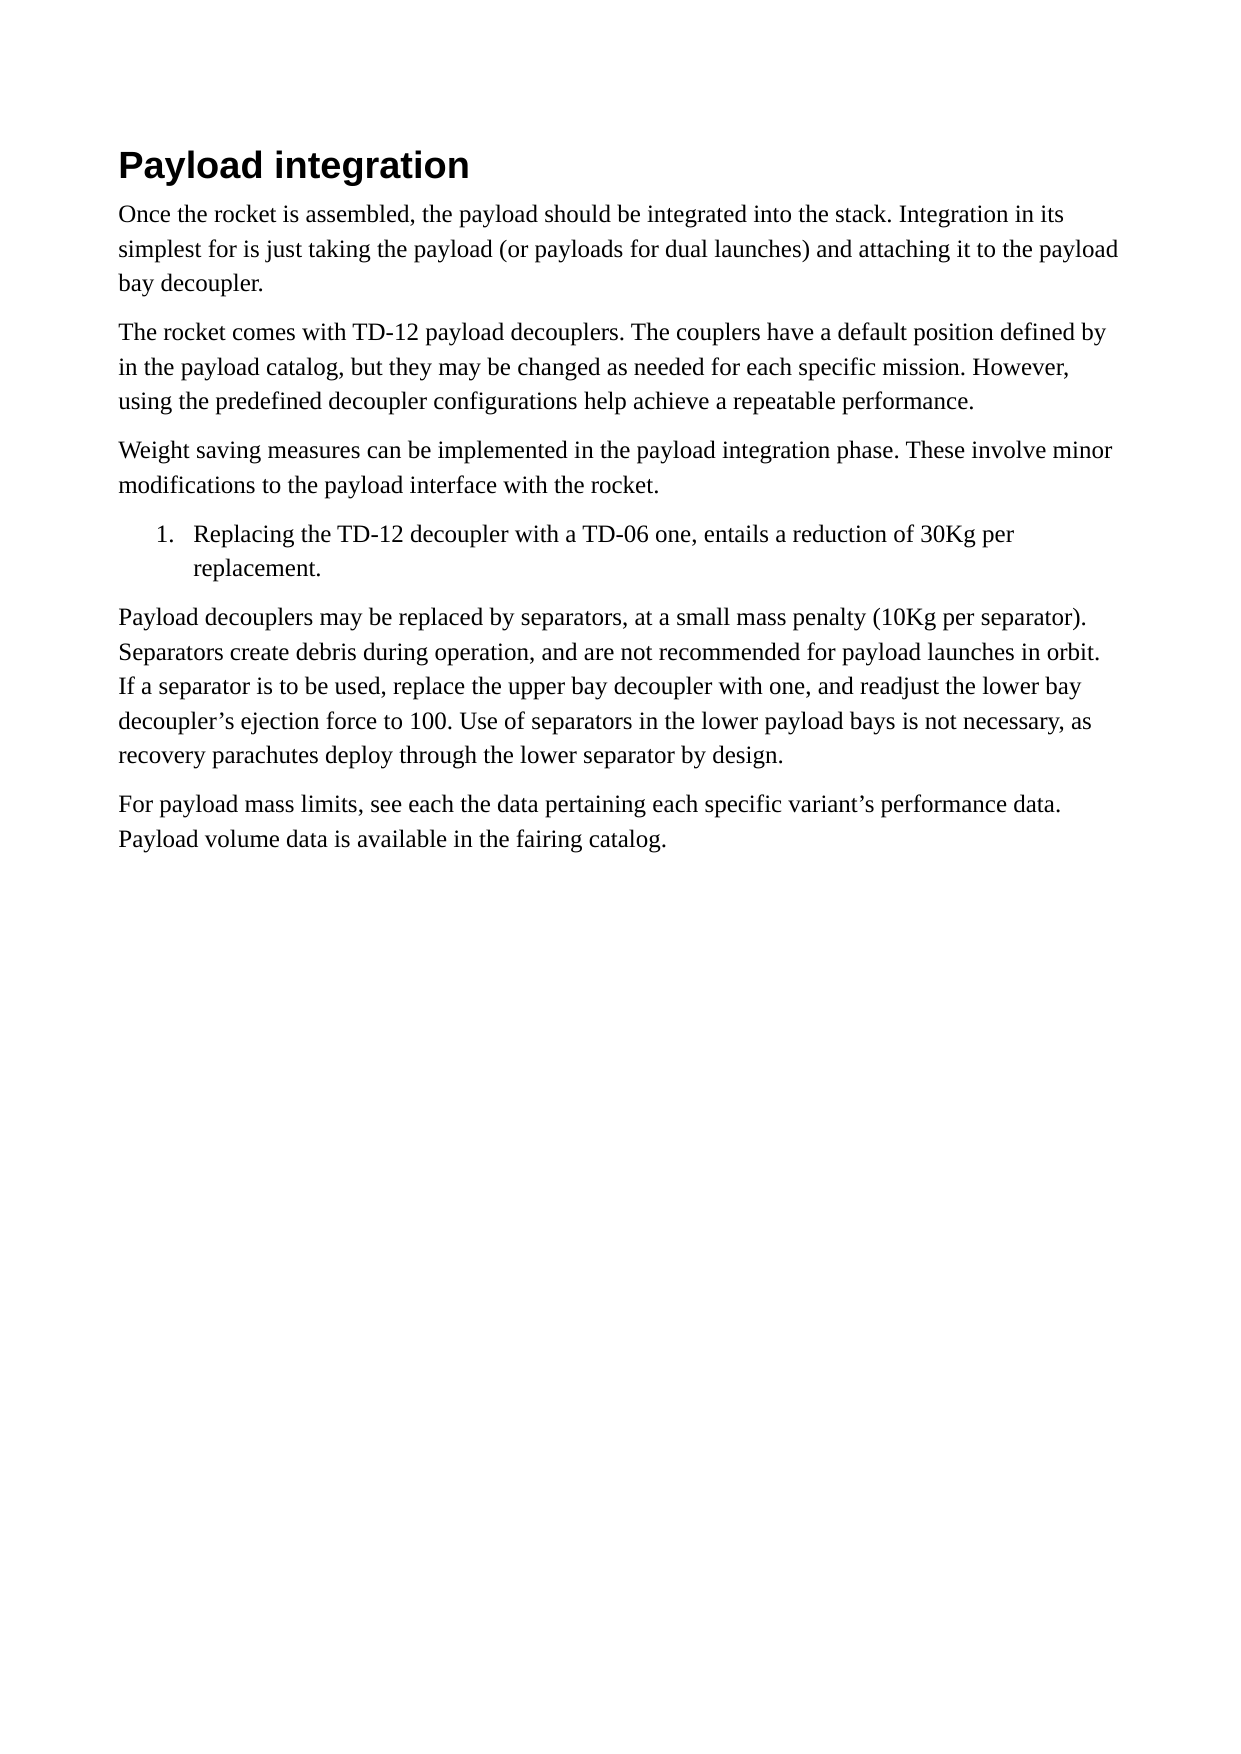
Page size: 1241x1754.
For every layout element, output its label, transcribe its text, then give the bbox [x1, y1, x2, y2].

text For payload mass limits, see each the data pertaining each specific variant’s performance data. Payload volume data is available in the fairing catalog. [118, 789, 1122, 853]
text Once the rocket is assembled, the payload should be integrated into the stack. Integration in its simplest for is just taking the payload (or payloads for dual launches) and attaching it to the payload bay decoupler. [118, 199, 1122, 297]
subtitle Payload integration [118, 143, 1122, 187]
text The rocket comes with TD-12 payload decouplers. The couplers have a default position defined by in the payload catalog, but they may be changed as needed for each specific mission. However, using the predefined decoupler configurations help achieve a repeatable performance. [118, 317, 1122, 415]
text Weight saving measures can be implemented in the payload integration phase. These involve minor modifications to the payload interface with the rocket. [118, 435, 1122, 498]
text Payload decouplers may be replaced by separators, at a small mass penalty (10Kg per separator). Separators create debris during operation, and are not recommended for payload launches in orbit. If a separator is to be used, replace the upper bay decoupler with one, and readjust the lower bay decoupler’s ejection force to 100. Use of separators in the lower payload bays is not necessary, as recovery parachutes deploy through the lower separator by design. [118, 602, 1122, 769]
list Replacing the TD-12 decoupler with a TD-06 one, entails a reduction of 30Kg per replacement. [156, 519, 1122, 582]
